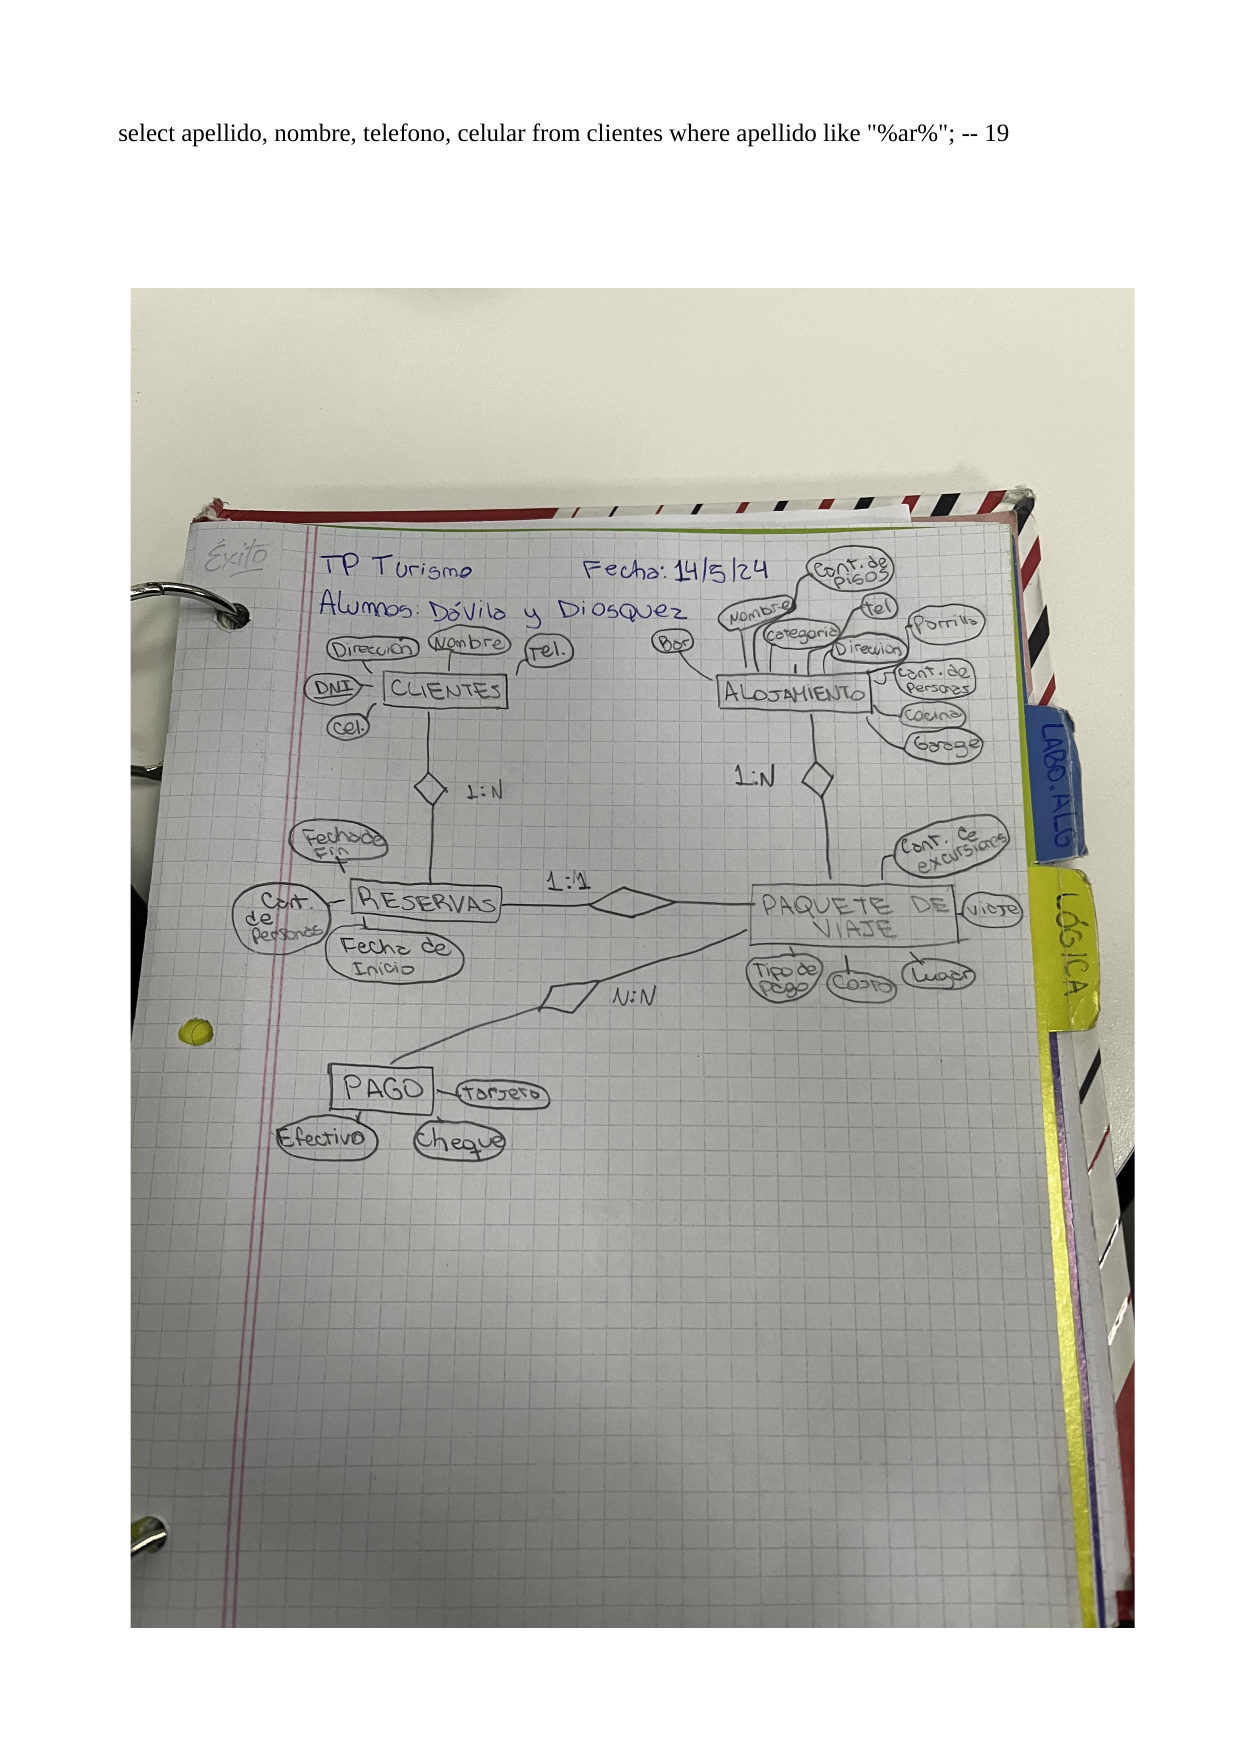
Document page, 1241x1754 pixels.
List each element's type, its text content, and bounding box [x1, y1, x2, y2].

picture [130, 288, 1135, 1628]
text select apellido, nombre, telefono, celular from clientes where apellido like "%ar%"; -- 19 [118, 118, 1122, 147]
